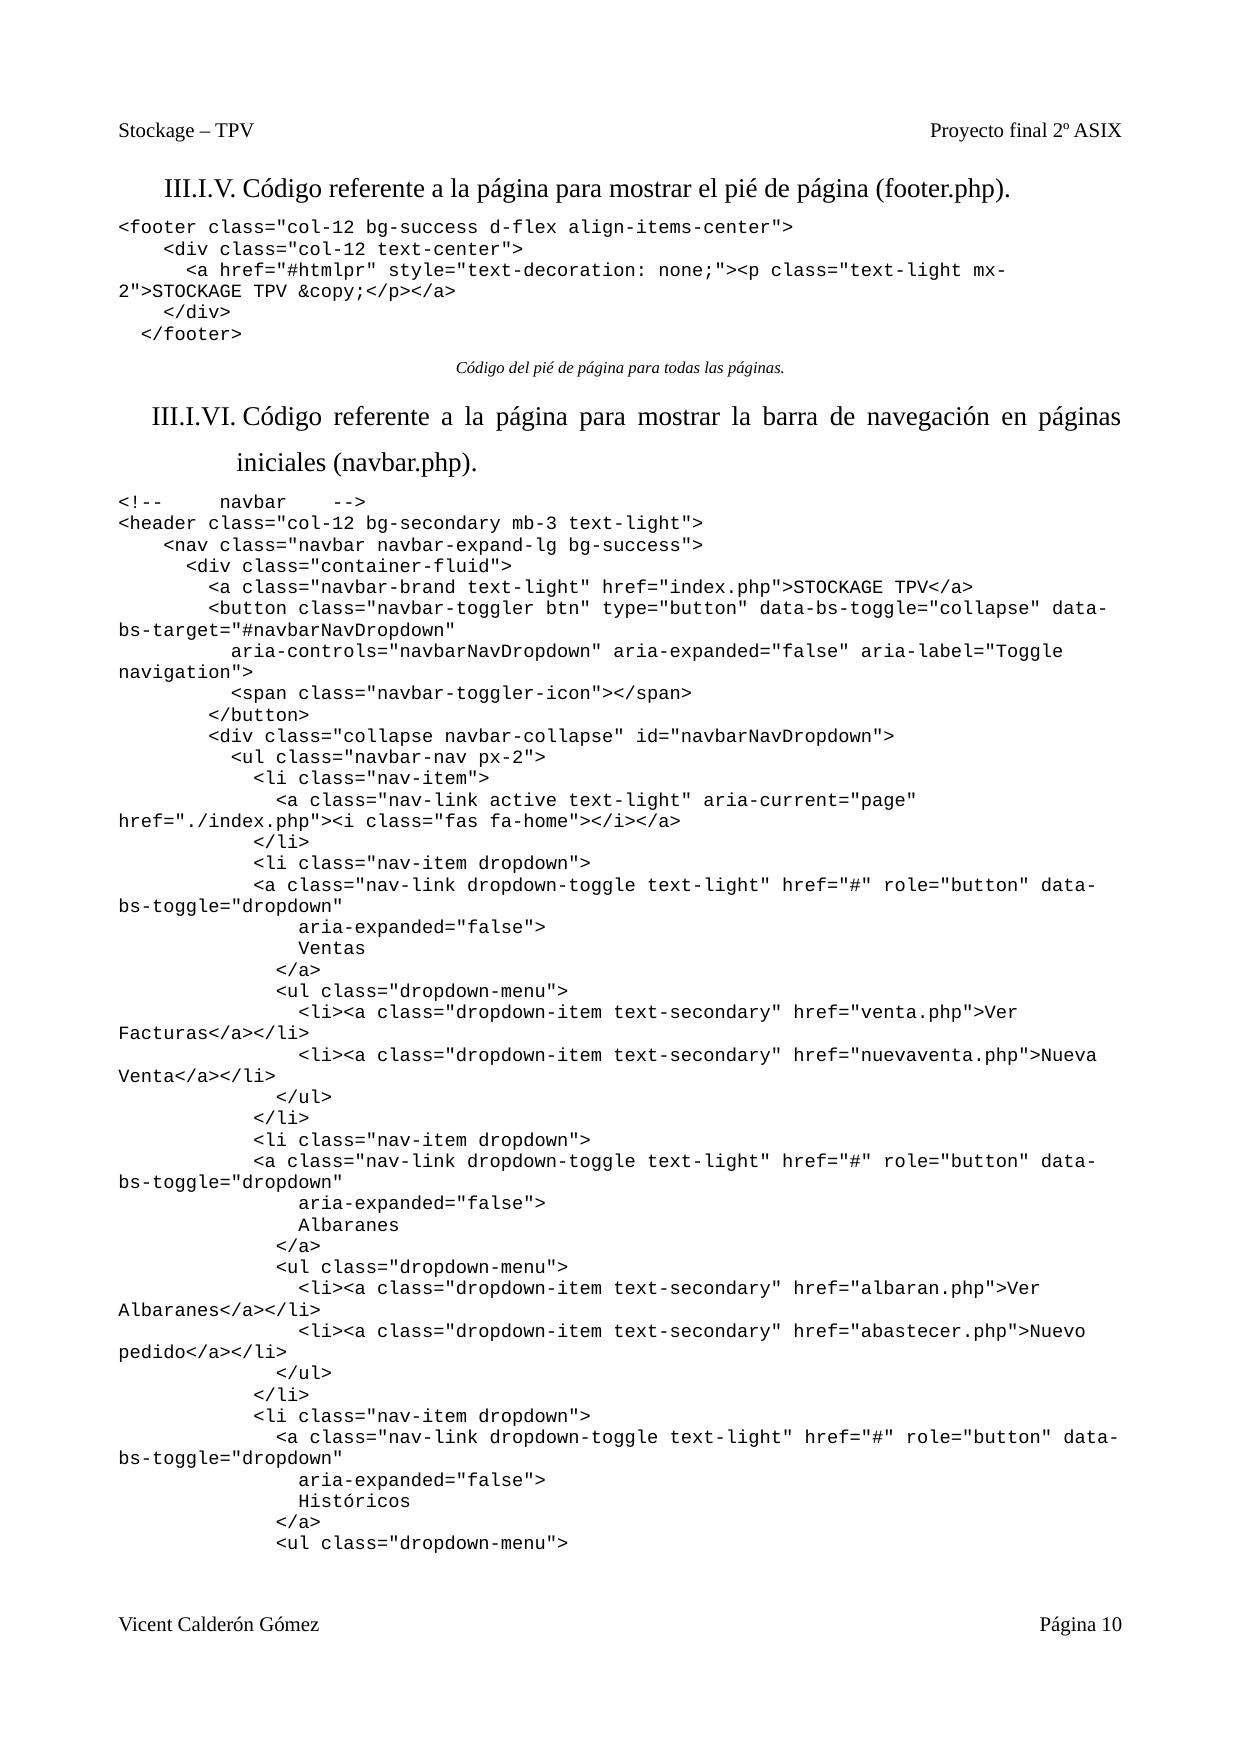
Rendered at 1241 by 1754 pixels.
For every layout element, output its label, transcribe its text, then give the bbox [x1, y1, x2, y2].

text </ul> [118, 1088, 1122, 1109]
text aria-controls="navbarNavDropdown" aria-expanded="false" aria-label="Toggle navigation"> [118, 642, 1122, 684]
text <a class="nav-link active text-light" aria-current="page" href="./index.php"><i class="fas fa-home"></i></a> [118, 790, 1122, 833]
text </div> [118, 303, 1122, 324]
text <a class="nav-link dropdown-toggle text-light" href="#" role="button" data-bs-toggle="dropdown" [118, 875, 1122, 918]
text <ul class="dropdown-menu"> [118, 982, 1122, 1003]
text <span class="navbar-toggler-icon"></span> [118, 684, 1122, 705]
subtitle Código referente a la página para mostrar el pié de página (footer.php). [236, 172, 1122, 203]
text <header class="col-12 bg-secondary mb-3 text-light"> [118, 514, 1122, 535]
text <a class="nav-link dropdown-toggle text-light" href="#" role="button" data-bs-toggle="dropdown" [118, 1428, 1122, 1470]
text <button class="navbar-toggler btn" type="button" data-bs-toggle="collapse" data-bs-target="#navbarNavDropdown" [118, 599, 1122, 642]
text </ul> [118, 1364, 1122, 1385]
text <footer class="col-12 bg-success d-flex align-items-center"> [118, 218, 1122, 239]
text <a class="nav-link dropdown-toggle text-light" href="#" role="button" data-bs-toggle="dropdown" [118, 1152, 1122, 1194]
text </li> [118, 1385, 1122, 1407]
text </footer> [118, 324, 1122, 346]
text aria-expanded="false"> [118, 918, 1122, 939]
text <li class="nav-item dropdown"> [118, 854, 1122, 875]
text <li class="nav-item"> [118, 769, 1122, 790]
text Históricos [118, 1492, 1122, 1513]
text Ventas [118, 939, 1122, 960]
text <nav class="navbar navbar-expand-lg bg-success"> [118, 535, 1122, 557]
text <li class="nav-item dropdown"> [118, 1407, 1122, 1428]
text aria-expanded="false"> [118, 1470, 1122, 1492]
text aria-expanded="false"> [118, 1194, 1122, 1215]
text </a> [118, 1513, 1122, 1534]
text <ul class="dropdown-menu"> [118, 1534, 1122, 1555]
text <li><a class="dropdown-item text-secondary" href="nuevaventa.php">Nueva Venta</a></li> [118, 1045, 1122, 1088]
text <div class="collapse navbar-collapse" id="navbarNavDropdown"> [118, 727, 1122, 748]
text </a> [118, 960, 1122, 982]
text <li class="nav-item dropdown"> [118, 1130, 1122, 1152]
text <div class="col-12 text-center"> [118, 239, 1122, 261]
text </li> [118, 833, 1122, 854]
text Albaranes [118, 1215, 1122, 1237]
text <a href="#htmlpr" style="text-decoration: none;"><p class="text-light mx-2">STOCKAGE TPV &copy;</p></a> [118, 261, 1122, 303]
text <!-- navbar --> [118, 493, 1122, 514]
text <li><a class="dropdown-item text-secondary" href="abastecer.php">Nuevo pedido</a></li> [118, 1322, 1122, 1364]
text <ul class="navbar-nav px-2"> [118, 748, 1122, 769]
text <ul class="dropdown-menu"> [118, 1258, 1122, 1279]
text Código del pié de página para todas las páginas. [118, 358, 1122, 377]
text <li><a class="dropdown-item text-secondary" href="albaran.php">Ver Albaranes</a></li> [118, 1279, 1122, 1322]
text <li><a class="dropdown-item text-secondary" href="venta.php">Ver Facturas</a></li> [118, 1003, 1122, 1045]
subtitle Código referente a la página para mostrar la barra de navegación en páginas iniciales (navbar.php). [236, 399, 1122, 477]
text </button> [118, 705, 1122, 727]
text </li> [118, 1109, 1122, 1130]
text <a class="navbar-brand text-light" href="index.php">STOCKAGE TPV</a> [118, 578, 1122, 599]
text <div class="container-fluid"> [118, 557, 1122, 578]
text </a> [118, 1237, 1122, 1258]
